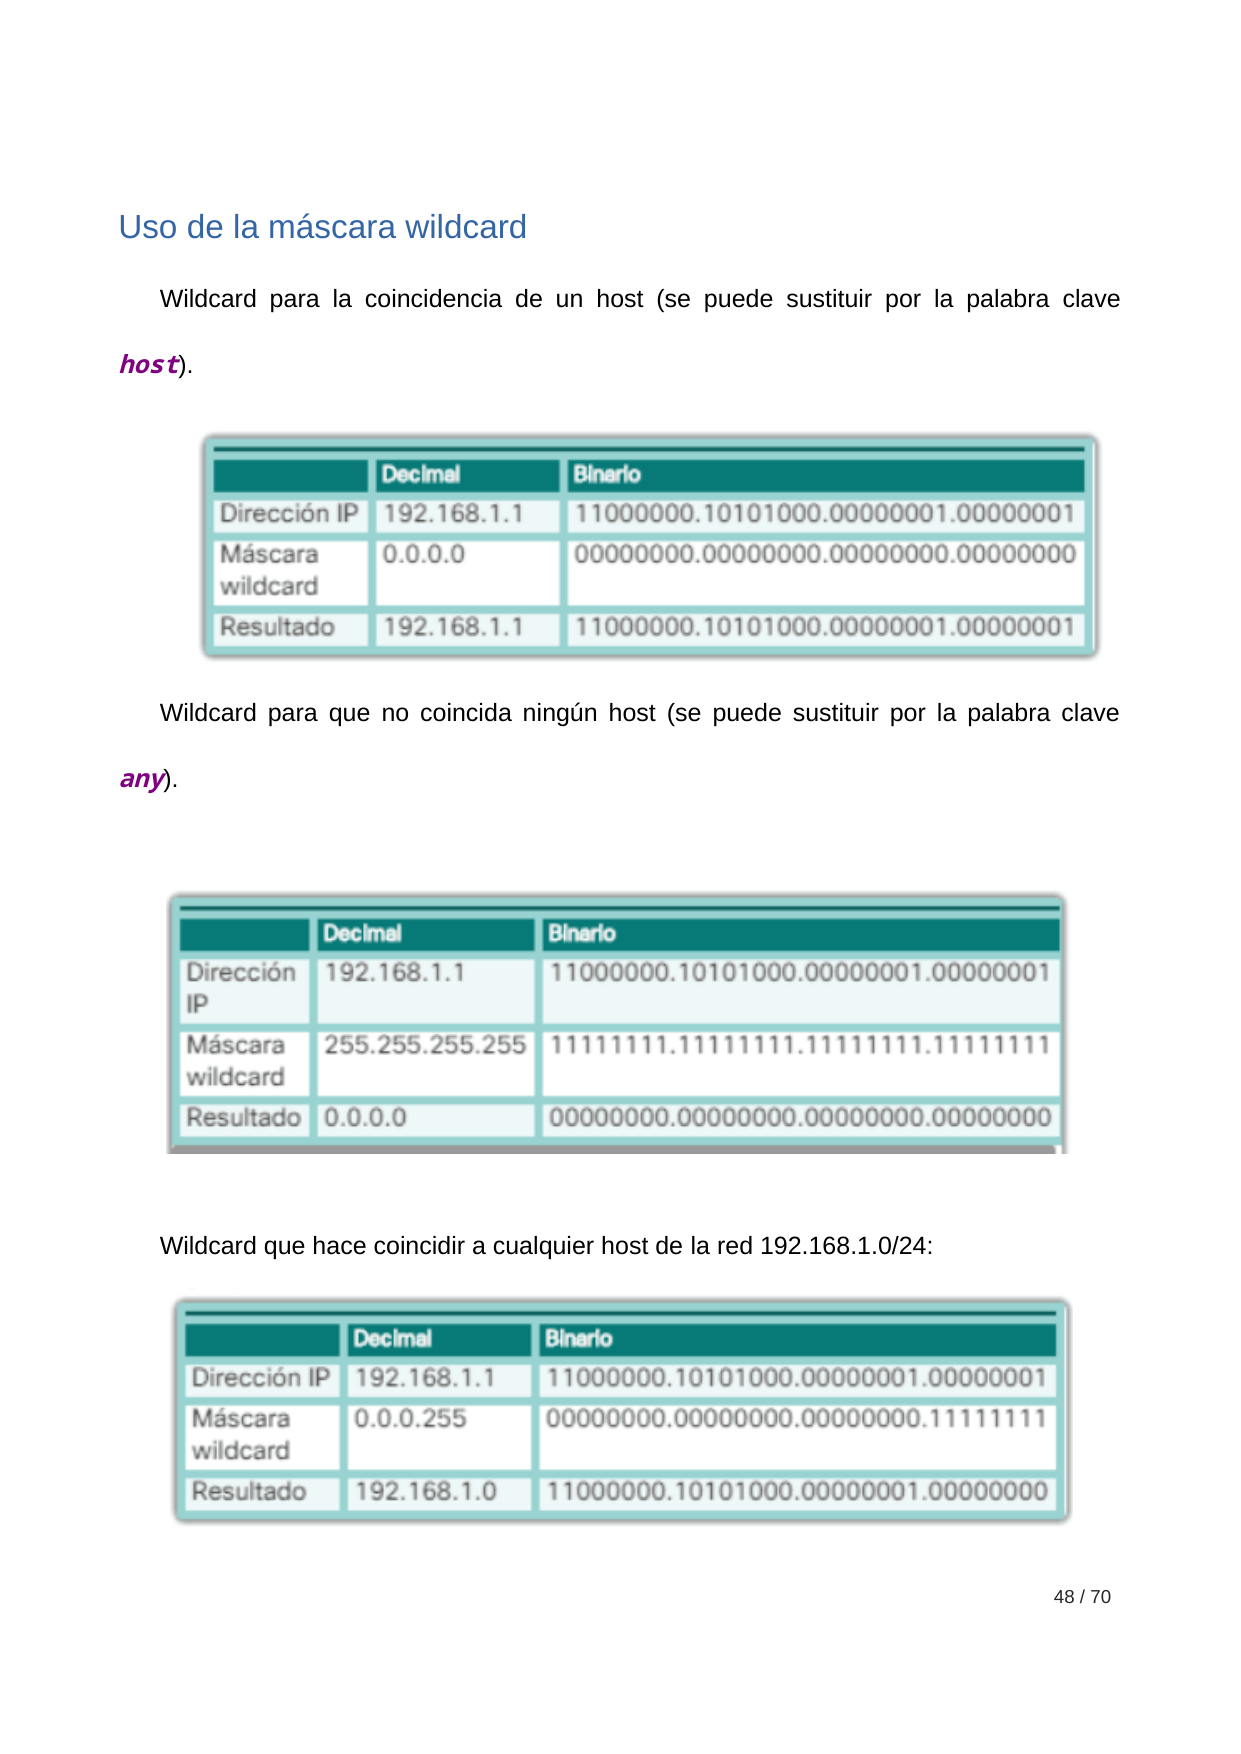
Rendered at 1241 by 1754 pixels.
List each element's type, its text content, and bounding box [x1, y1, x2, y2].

text Wildcard para la coincidencia de un host (se puede sustituir por la palabra clave host). [118, 283, 1122, 380]
picture [167, 1288, 1073, 1528]
text Wildcard para que no coincida ningún host (se puede sustituir por la palabra clave any). [118, 644, 1122, 794]
text Wildcard que hace coincidir a cualquier host de la red 192.168.1.0/24: [118, 1231, 1122, 1260]
picture [166, 886, 1075, 1154]
picture [197, 427, 1103, 669]
text Uso de la máscara wildcard [118, 207, 1122, 245]
